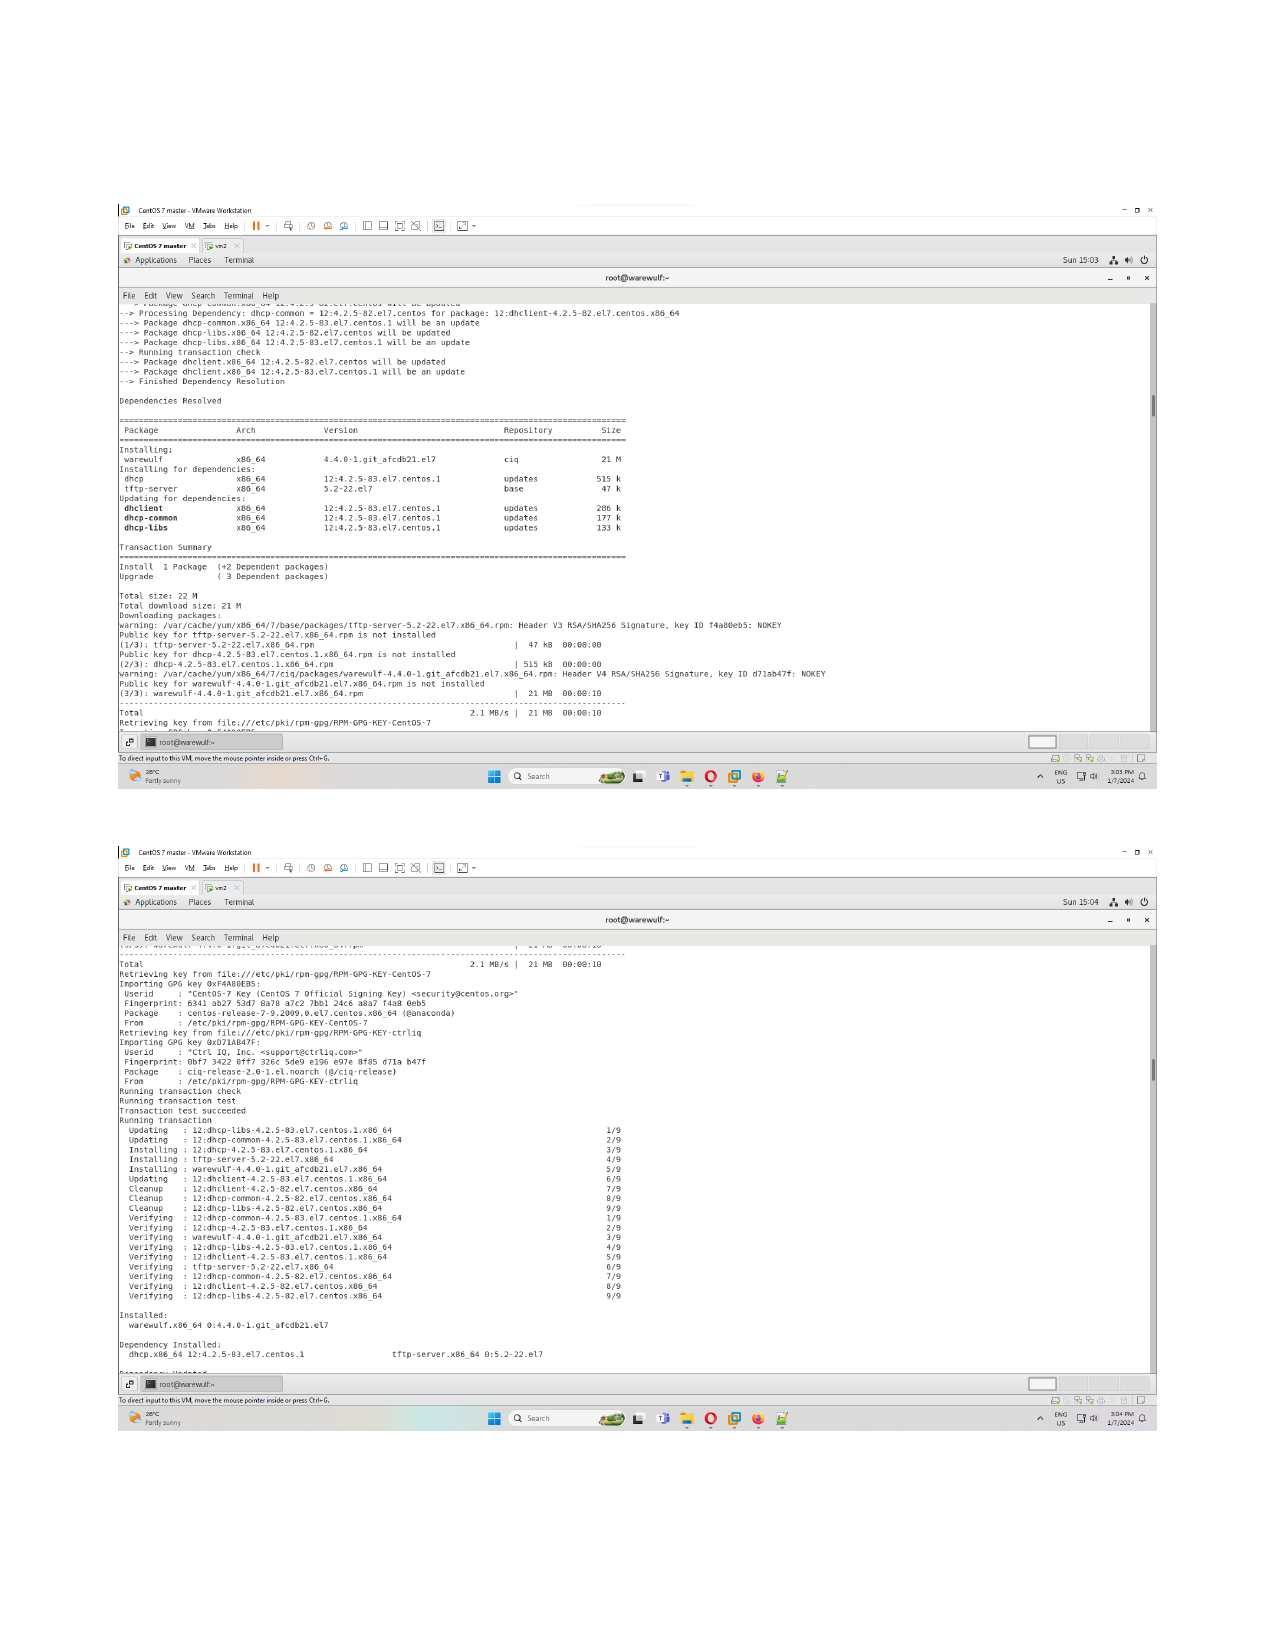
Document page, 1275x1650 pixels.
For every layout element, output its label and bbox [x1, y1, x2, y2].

picture [118, 204, 1157, 789]
picture [118, 846, 1157, 1431]
